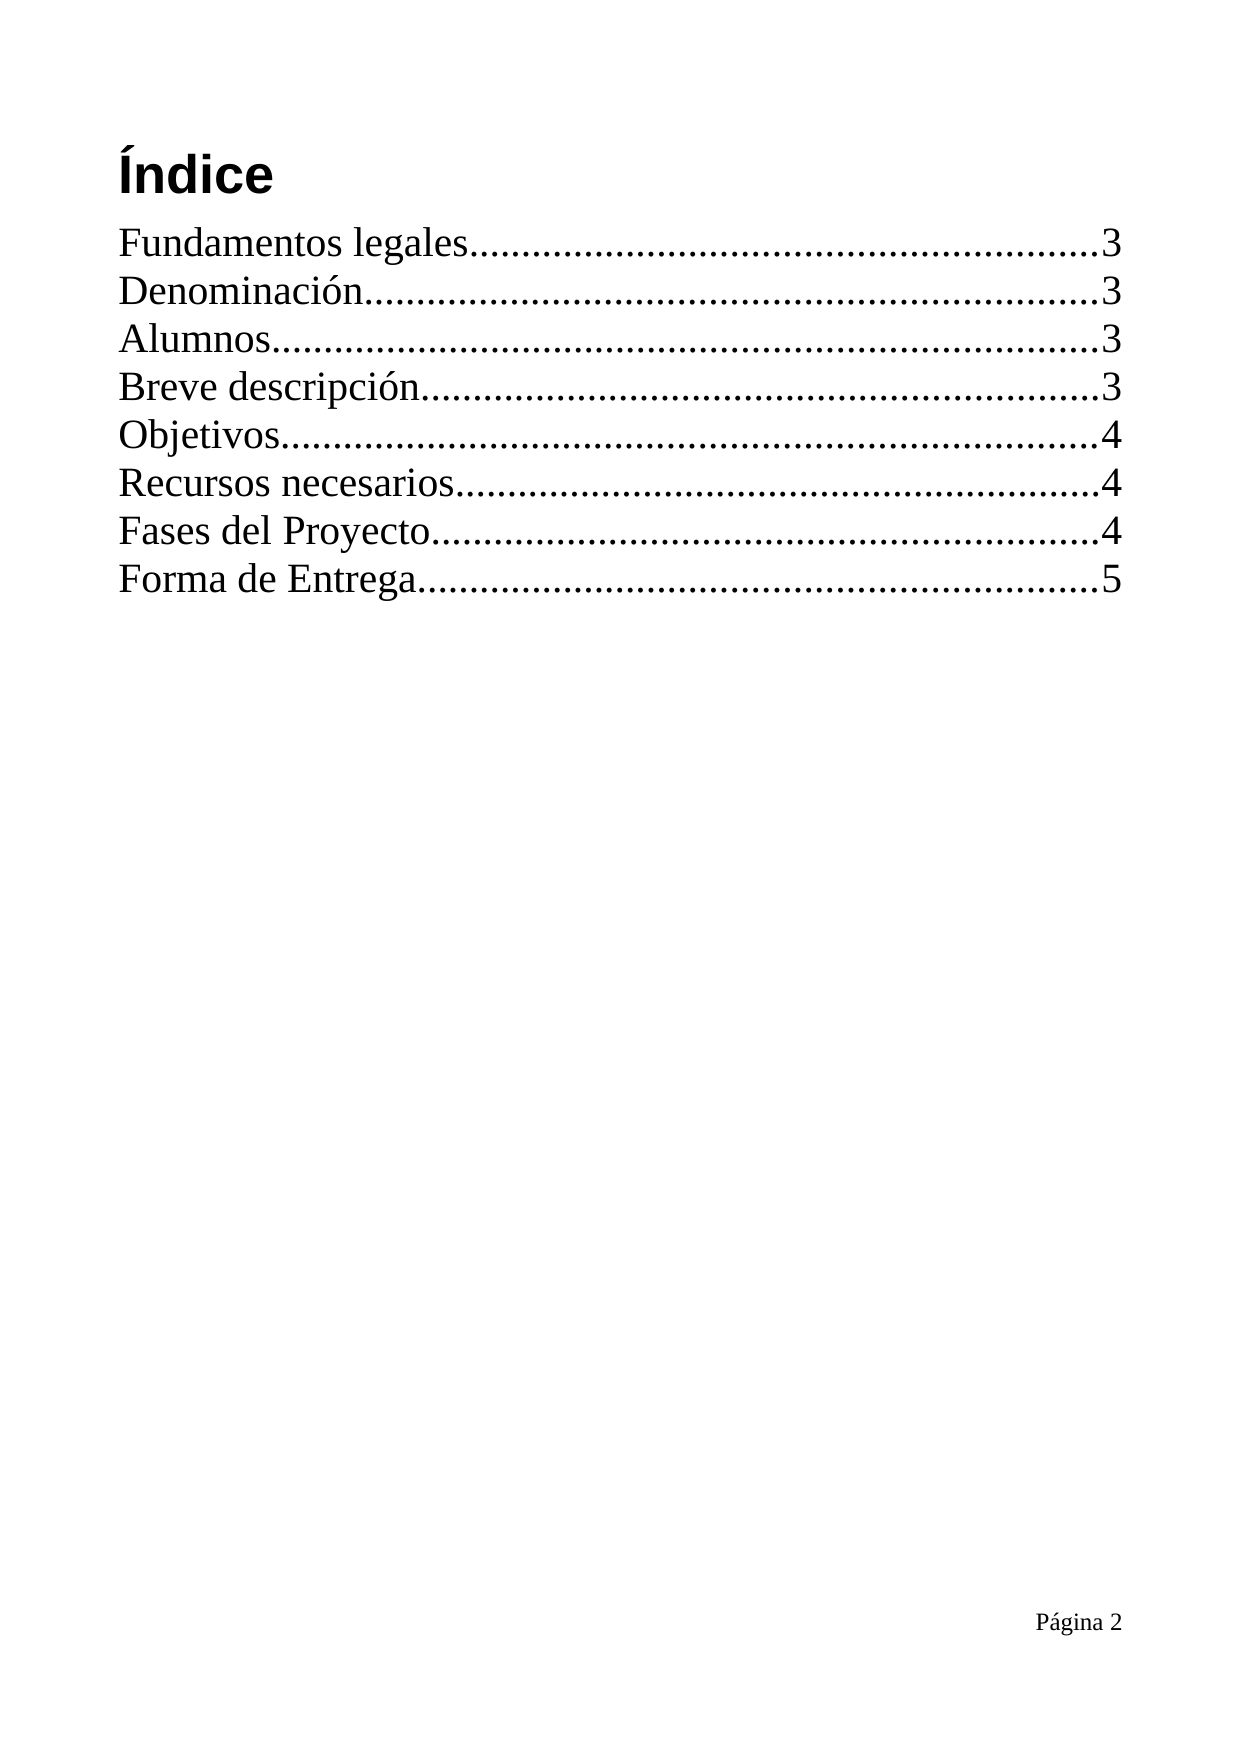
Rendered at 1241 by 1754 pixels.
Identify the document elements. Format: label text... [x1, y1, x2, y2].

subtitle Índice [118, 143, 1122, 205]
text Alumnos 3 [118, 314, 1122, 362]
text Objetivos 4 [118, 409, 1122, 457]
text Fundamentos legales 3 [118, 218, 1122, 266]
text Denominación 3 [118, 266, 1122, 314]
text Fases del Proyecto 4 [118, 505, 1122, 553]
text Breve descripción 3 [118, 362, 1122, 409]
text Recursos necesarios 4 [118, 457, 1122, 505]
text Forma de Entrega 5 [118, 553, 1122, 601]
